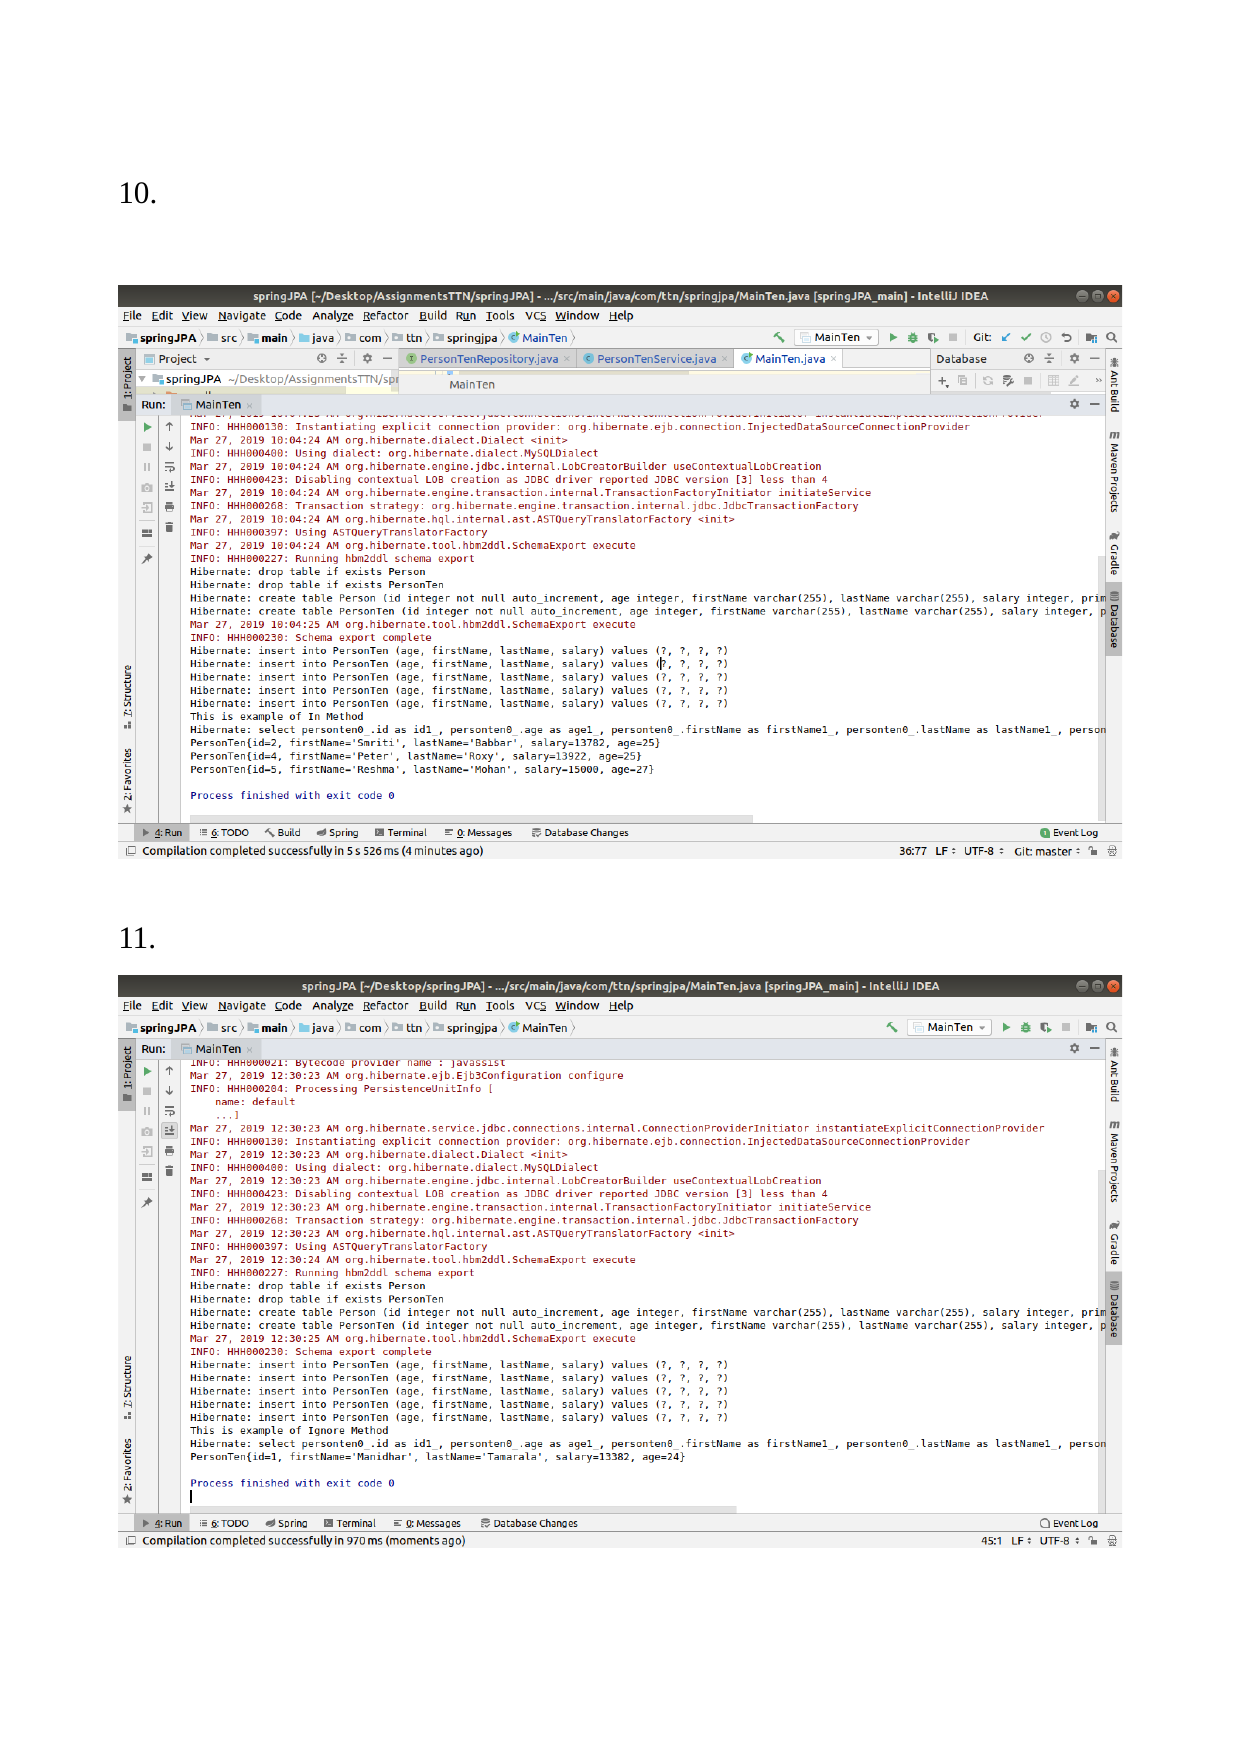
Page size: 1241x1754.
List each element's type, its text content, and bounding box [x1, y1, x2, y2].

picture [118, 285, 1123, 859]
text 10. [118, 174, 1122, 210]
picture [118, 975, 1123, 1548]
text 11. [118, 919, 1122, 955]
